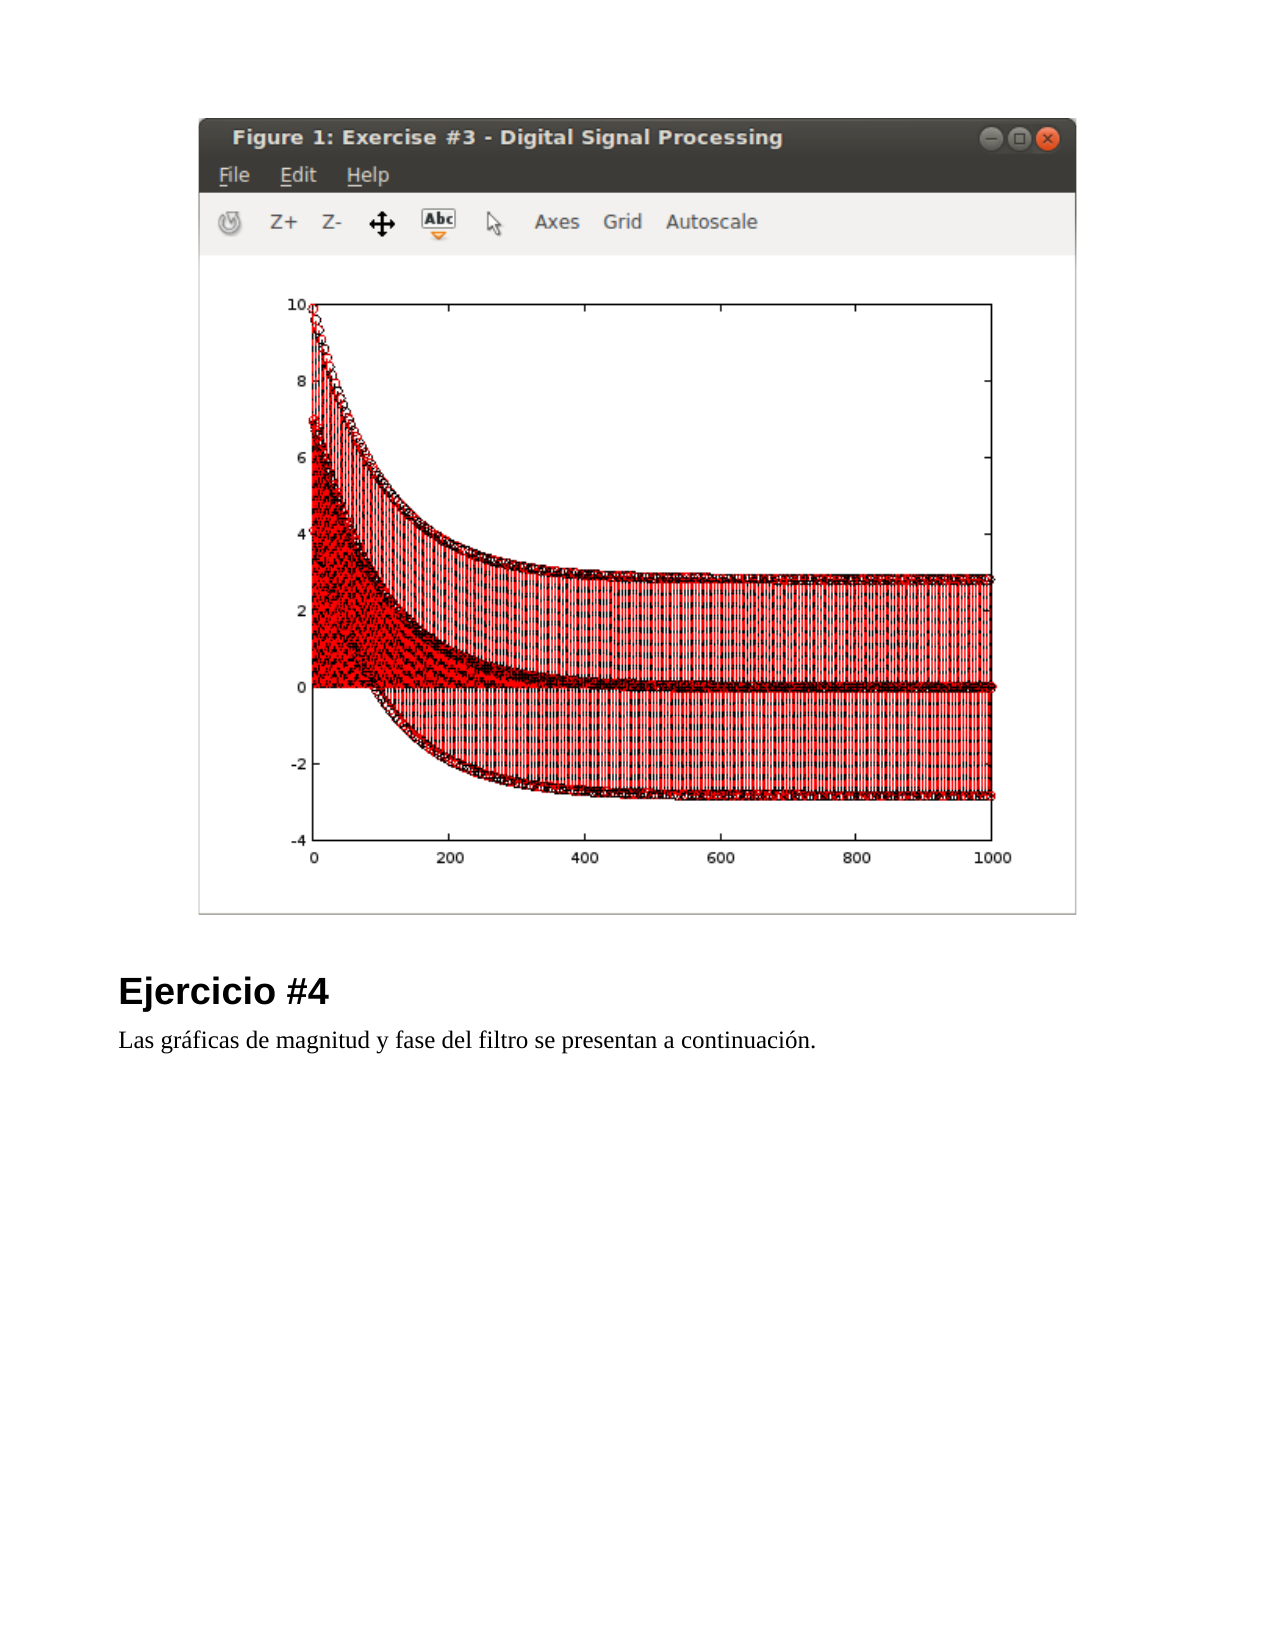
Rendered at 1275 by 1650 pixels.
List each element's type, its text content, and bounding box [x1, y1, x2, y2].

picture [198, 118, 1077, 915]
text Las gráficas de magnitud y fase del filtro se presentan a continuación. [118, 1025, 1157, 1054]
subtitle Ejercicio #4 [118, 969, 1157, 1012]
